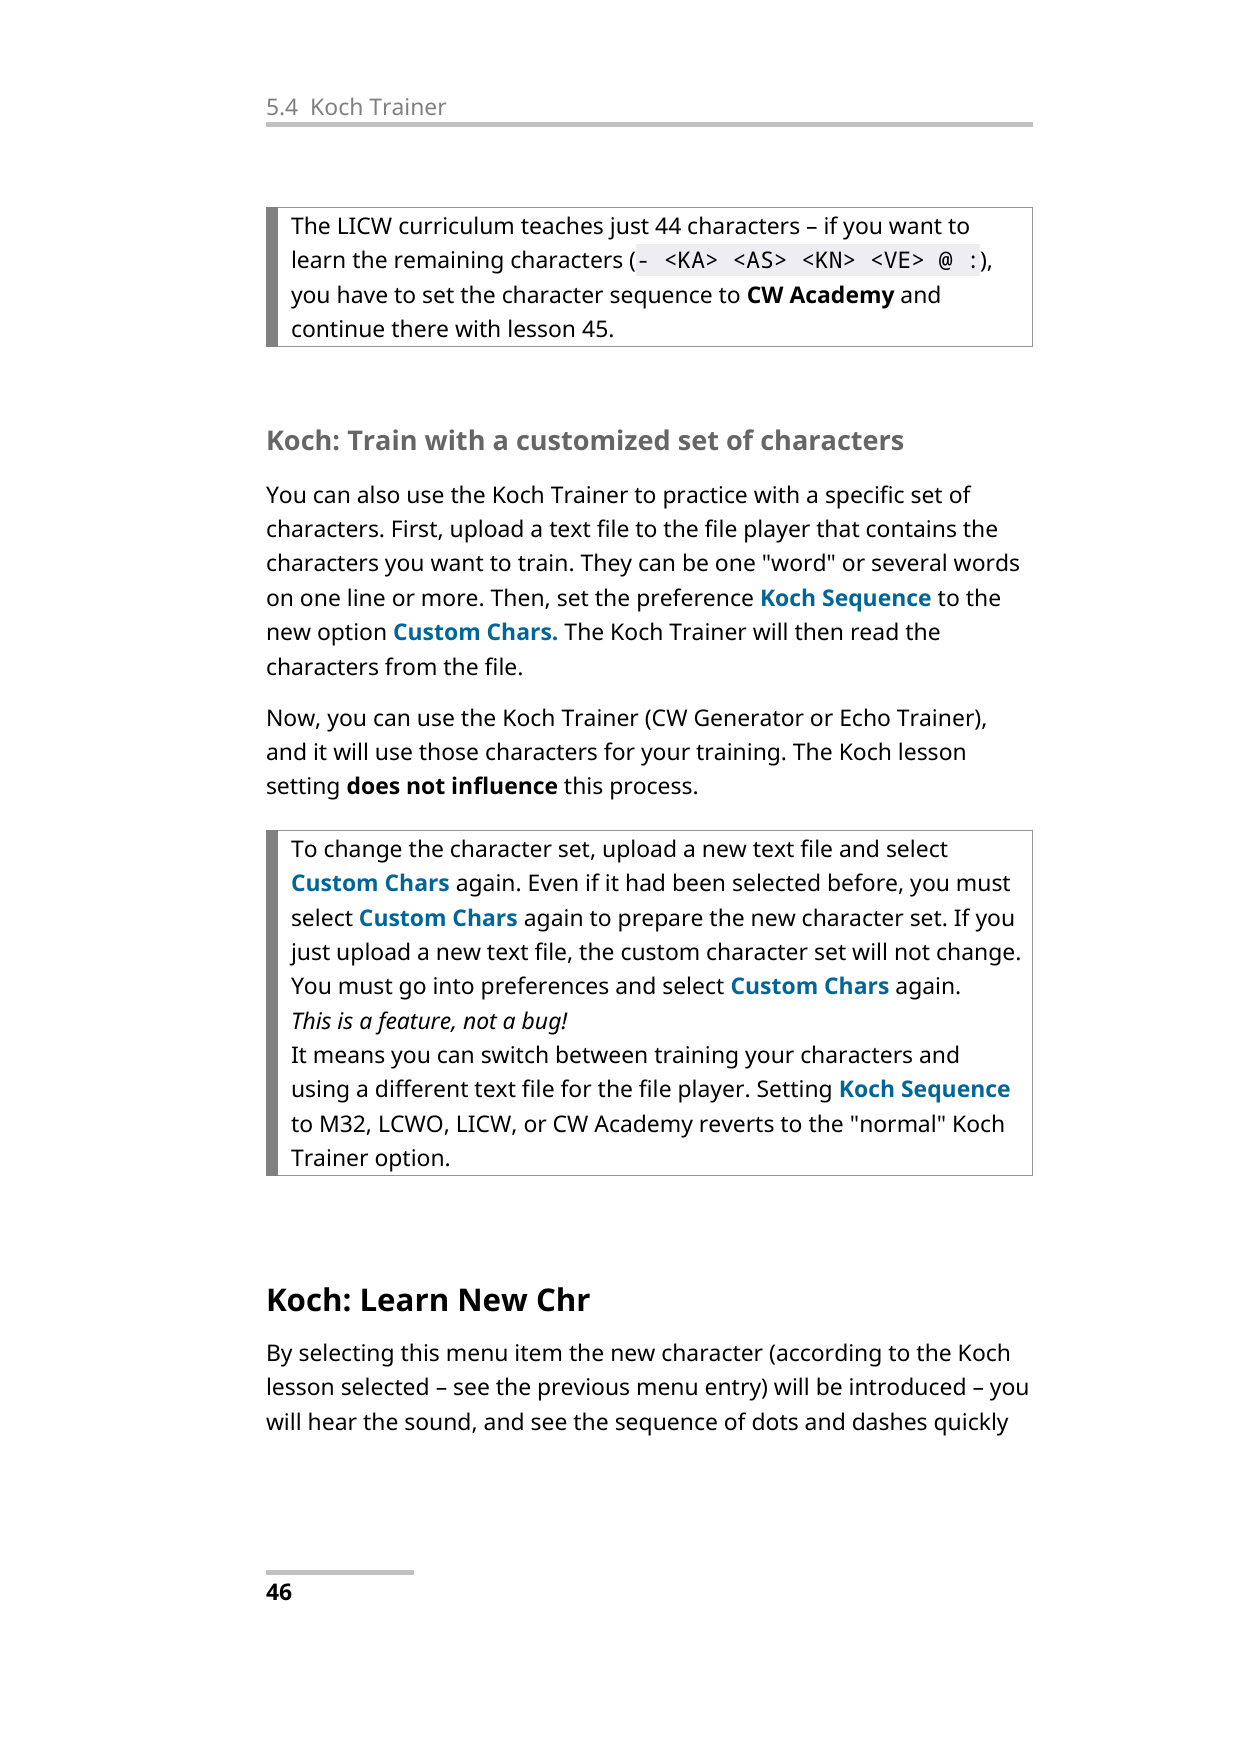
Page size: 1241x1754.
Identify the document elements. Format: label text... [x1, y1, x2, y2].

subtitle Koch: Learn New Chr [266, 1275, 1033, 1320]
text The LICW curriculum teaches just 44 characters – if you want to learn the remaining characters (- <KA> <AS> <KN> <VE> @ :), you have to set the character sequence to CW Academy and continue there with lesson 45. [278, 208, 1032, 346]
text Koch: Train with a customized set of characters [266, 421, 1033, 458]
text By selecting this menu item the new character (according to the Koch lesson selected – see the previous menu entry) will be introduced – you will hear the sound, and see the sequence of dots and dashes quickly [266, 1337, 1033, 1437]
text Now, you can use the Koch Trainer (CW Generator or Echo Trainer), and it will use those characters for your training. The Koch lesson setting does not influence this process. [266, 701, 1033, 801]
text To change the character set, upload a new text file and select Custom Chars again. Even if it had been selected before, you must select Custom Chars again to prepare the new character set. If you just upload a new text file, the custom character set will not change. You must go into preferences and select Custom Chars again. This is a feature, not a bug! It means you can switch between training your characters and using a different text file for the file player. Setting Koch Sequence to M32, LCWO, LICW, or CW Academy reverts to the "normal" Koch Trainer option. [278, 831, 1032, 1175]
text You can also use the Koch Trainer to practice with a specific set of characters. First, upload a text file to the file player that contains the characters you want to train. They can be one "word" or several words on one line or more. Then, set the preference Koch Sequence to the new option Custom Chars. The Koch Trainer will then read the characters from the file. [266, 478, 1033, 682]
